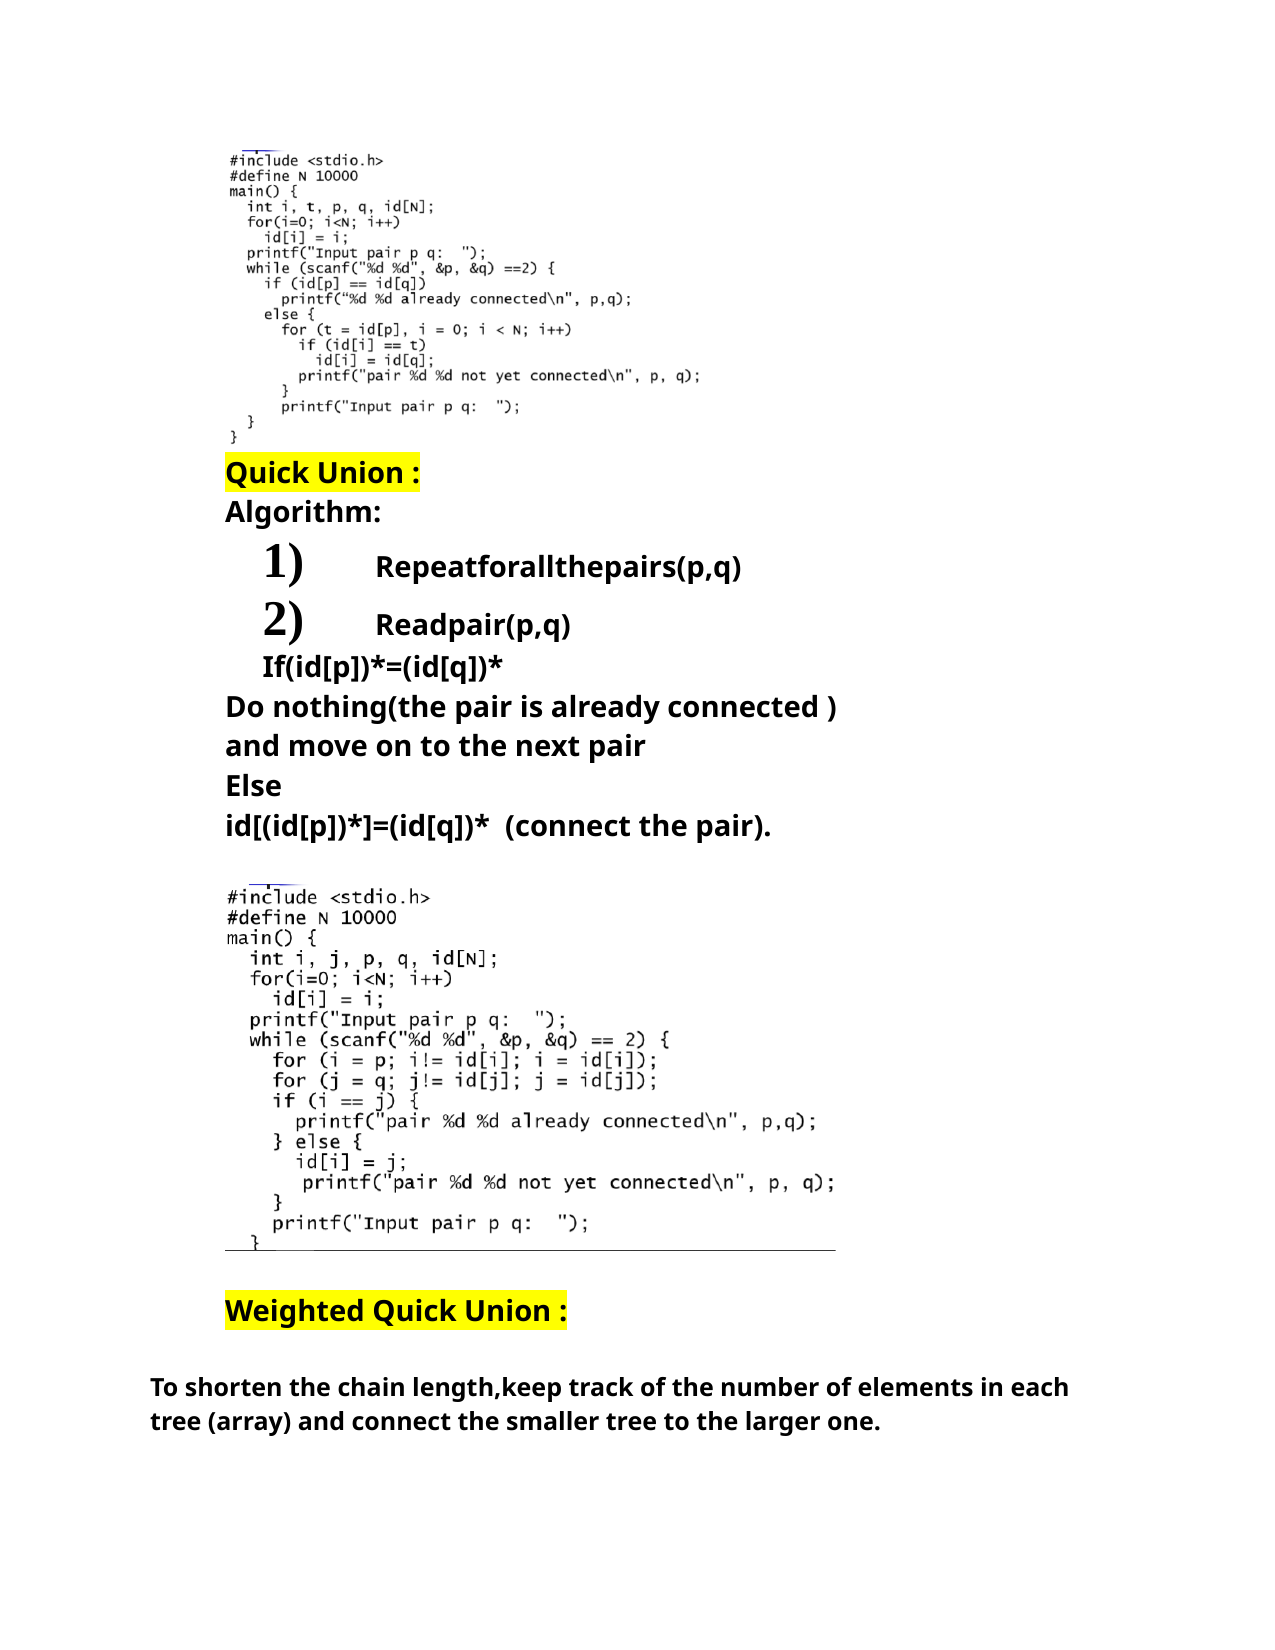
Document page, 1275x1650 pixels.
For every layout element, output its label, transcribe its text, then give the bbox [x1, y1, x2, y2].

subtitle To shorten the chain length,keep track of the number of elements in each tree (array) and connect the smaller tree to the larger one. [150, 1369, 1125, 1438]
subtitle id[(id[p])*]=(id[q])* (connect the pair). [150, 805, 1125, 845]
subtitle Weighted Quick Union : [150, 1290, 1125, 1330]
subtitle Algorithm: [225, 492, 1125, 531]
subtitle If(id[p])*=(id[q])* [262, 646, 1125, 686]
subtitle Quick Union : [225, 452, 1125, 492]
subtitle Readpair(p,q) [262, 589, 1125, 646]
subtitle Repeatforallthepairs(p,q) [262, 531, 1125, 589]
subtitle Do nothing(the pair is already connected ) and move on to the next pair Else [225, 686, 1125, 805]
